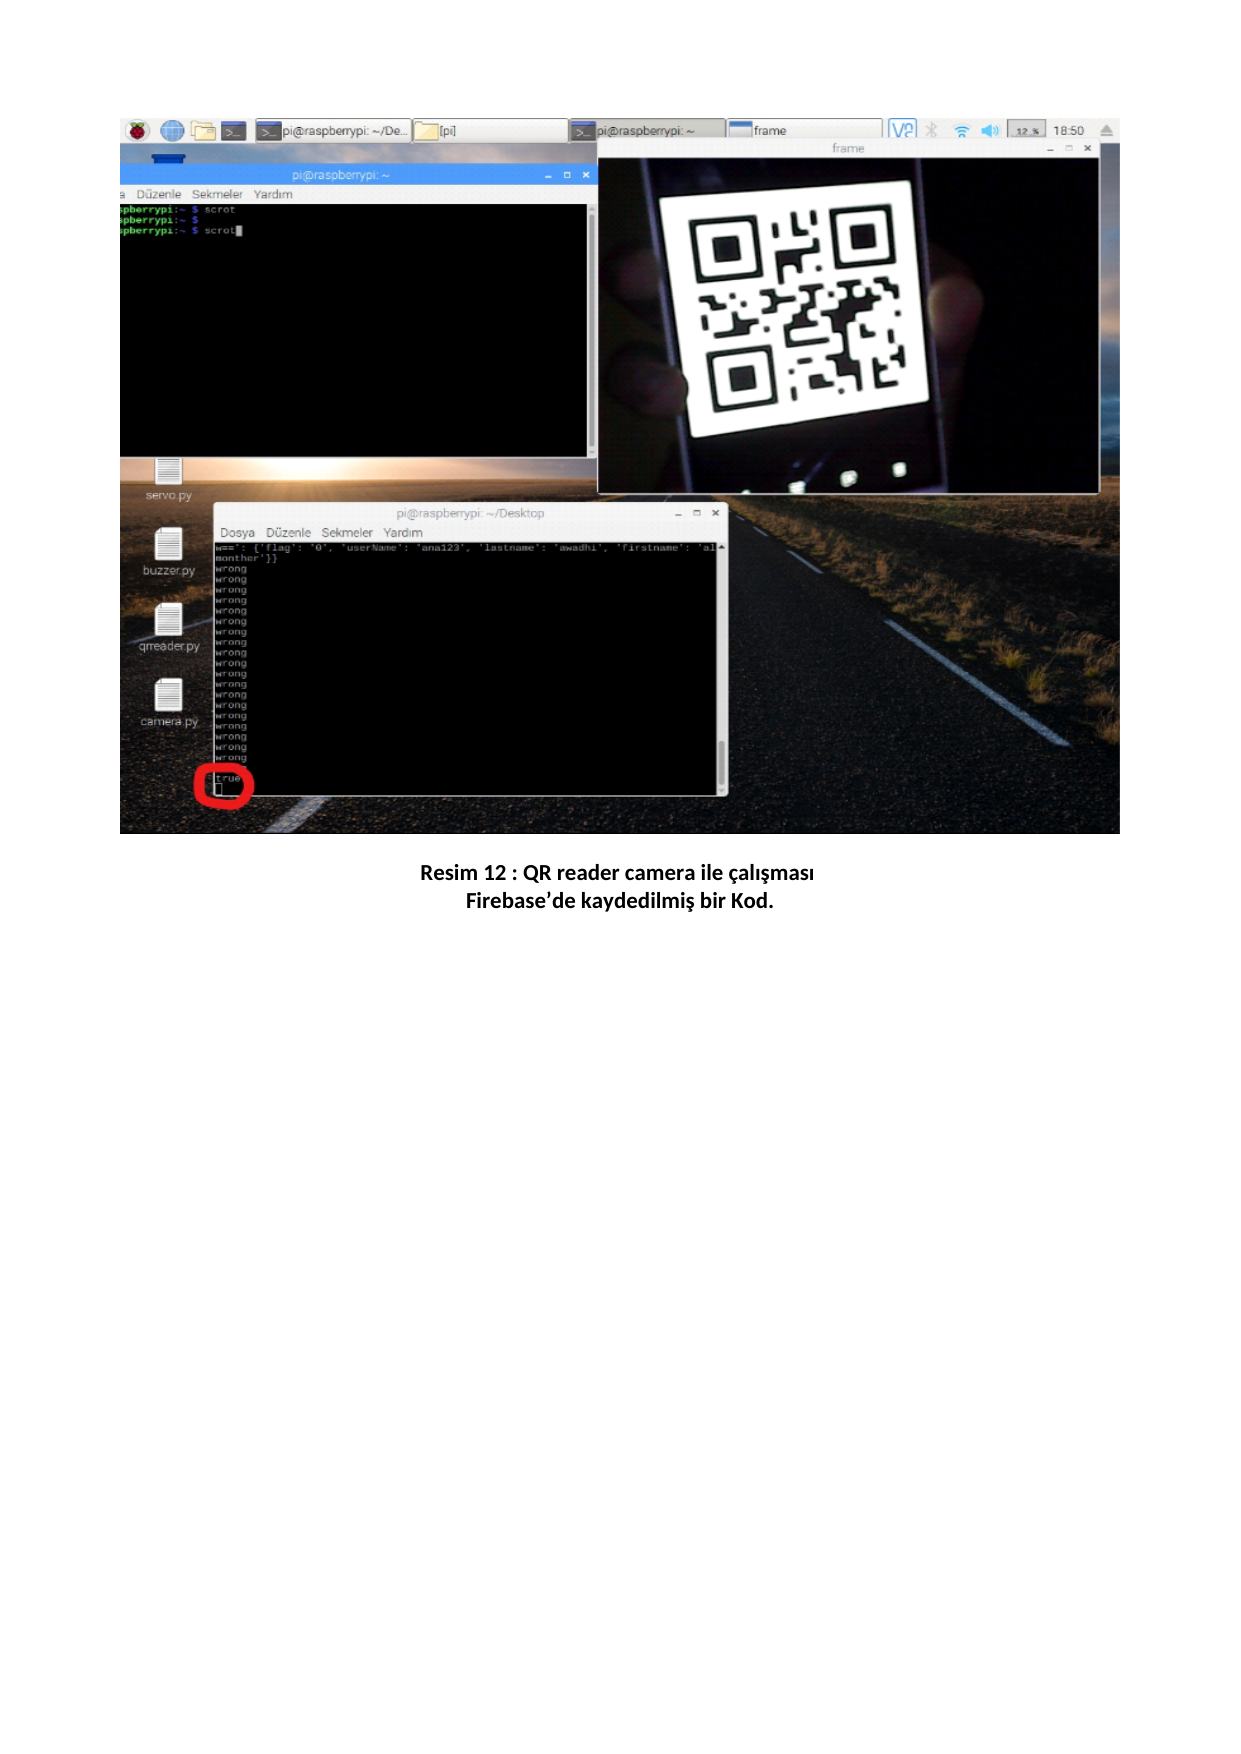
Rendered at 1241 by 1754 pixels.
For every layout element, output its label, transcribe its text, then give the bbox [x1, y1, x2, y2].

text Firebase’de kaydedilmiş bir Kod. [118, 886, 1122, 914]
text Resim 12 : QR reader camera ile çalışması [118, 858, 1122, 886]
